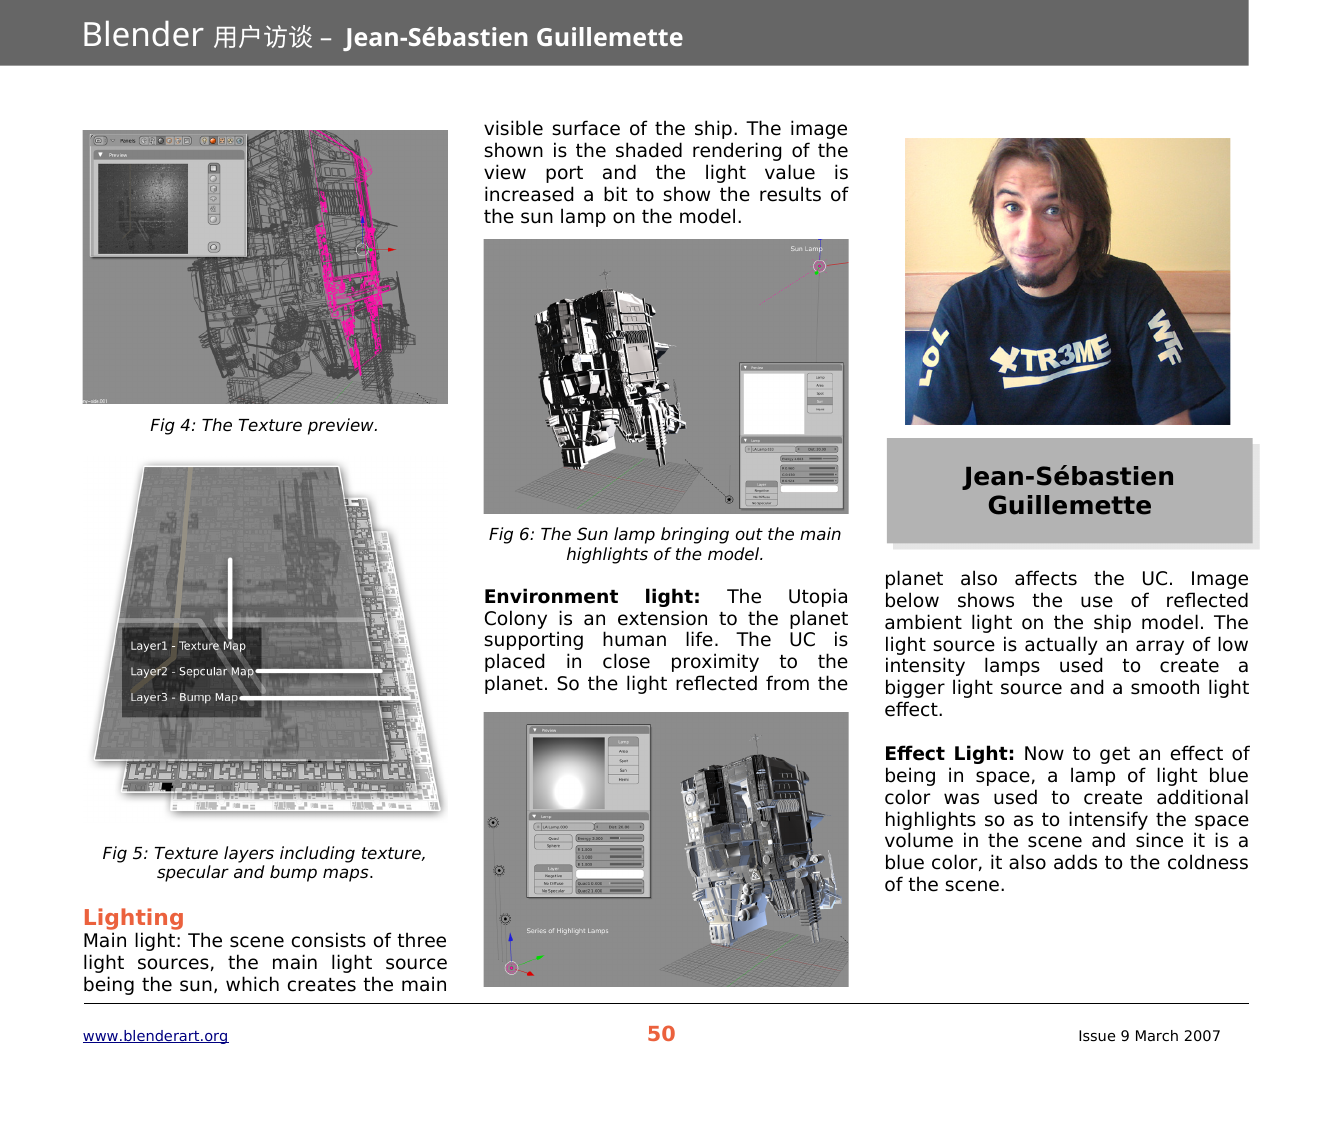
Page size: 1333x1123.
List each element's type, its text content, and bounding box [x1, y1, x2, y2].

text Lighting Main light: The scene consists of three light sources, the main light source being the sun, which creates the main [83, 883, 448, 996]
text Fig 5: Texture layers including texture, specular and bump maps. [83, 823, 448, 883]
picture [82, 130, 448, 404]
text Environment light: The Utopia Colony is an extension to the planet supporting human life. The UC is placed in close proximity to the planet. So the light reflected from the planet also affects the UC. Image below shows the use of reflected ambient light on the ship model. The light source is actually an array of low intensity lamps used to create a bigger light source and a smooth light effect. Effect Light: Now to get an effect of being in space, a lamp of light blue color was used to create additional highlights so as to intensify the space volume in the scene and since it is a blue color, it also adds to the coldness of the scene. [483, 586, 849, 695]
text [483, 227, 849, 239]
text Fig 6: The Sun lamp bringing out the main highlights of the model. [483, 514, 849, 586]
text Fig 4: The Texture preview. [83, 404, 448, 435]
picture [905, 138, 1231, 425]
picture [82, 456, 448, 823]
text [83, 118, 448, 130]
text visible surface of the ship. The image shown is the shaded rendering of the view port and the light value is increased a bit to show the results of the sun lamp on the model. [483, 118, 849, 227]
text Environment light: The Utopia Colony is an extension to the planet supporting human life. The UC is placed in close proximity to the planet. So the light reflected from the planet also affects the UC. Image below shows the use of reflected ambient light on the ship model. The light source is actually an array of low intensity lamps used to create a bigger light source and a smooth light effect. Effect Light: Now to get an effect of being in space, a lamp of light blue color was used to create additional highlights so as to intensify the space volume in the scene and since it is a blue color, it also adds to the coldness of the scene. [884, 118, 1249, 896]
picture [483, 712, 849, 987]
picture [483, 239, 849, 514]
